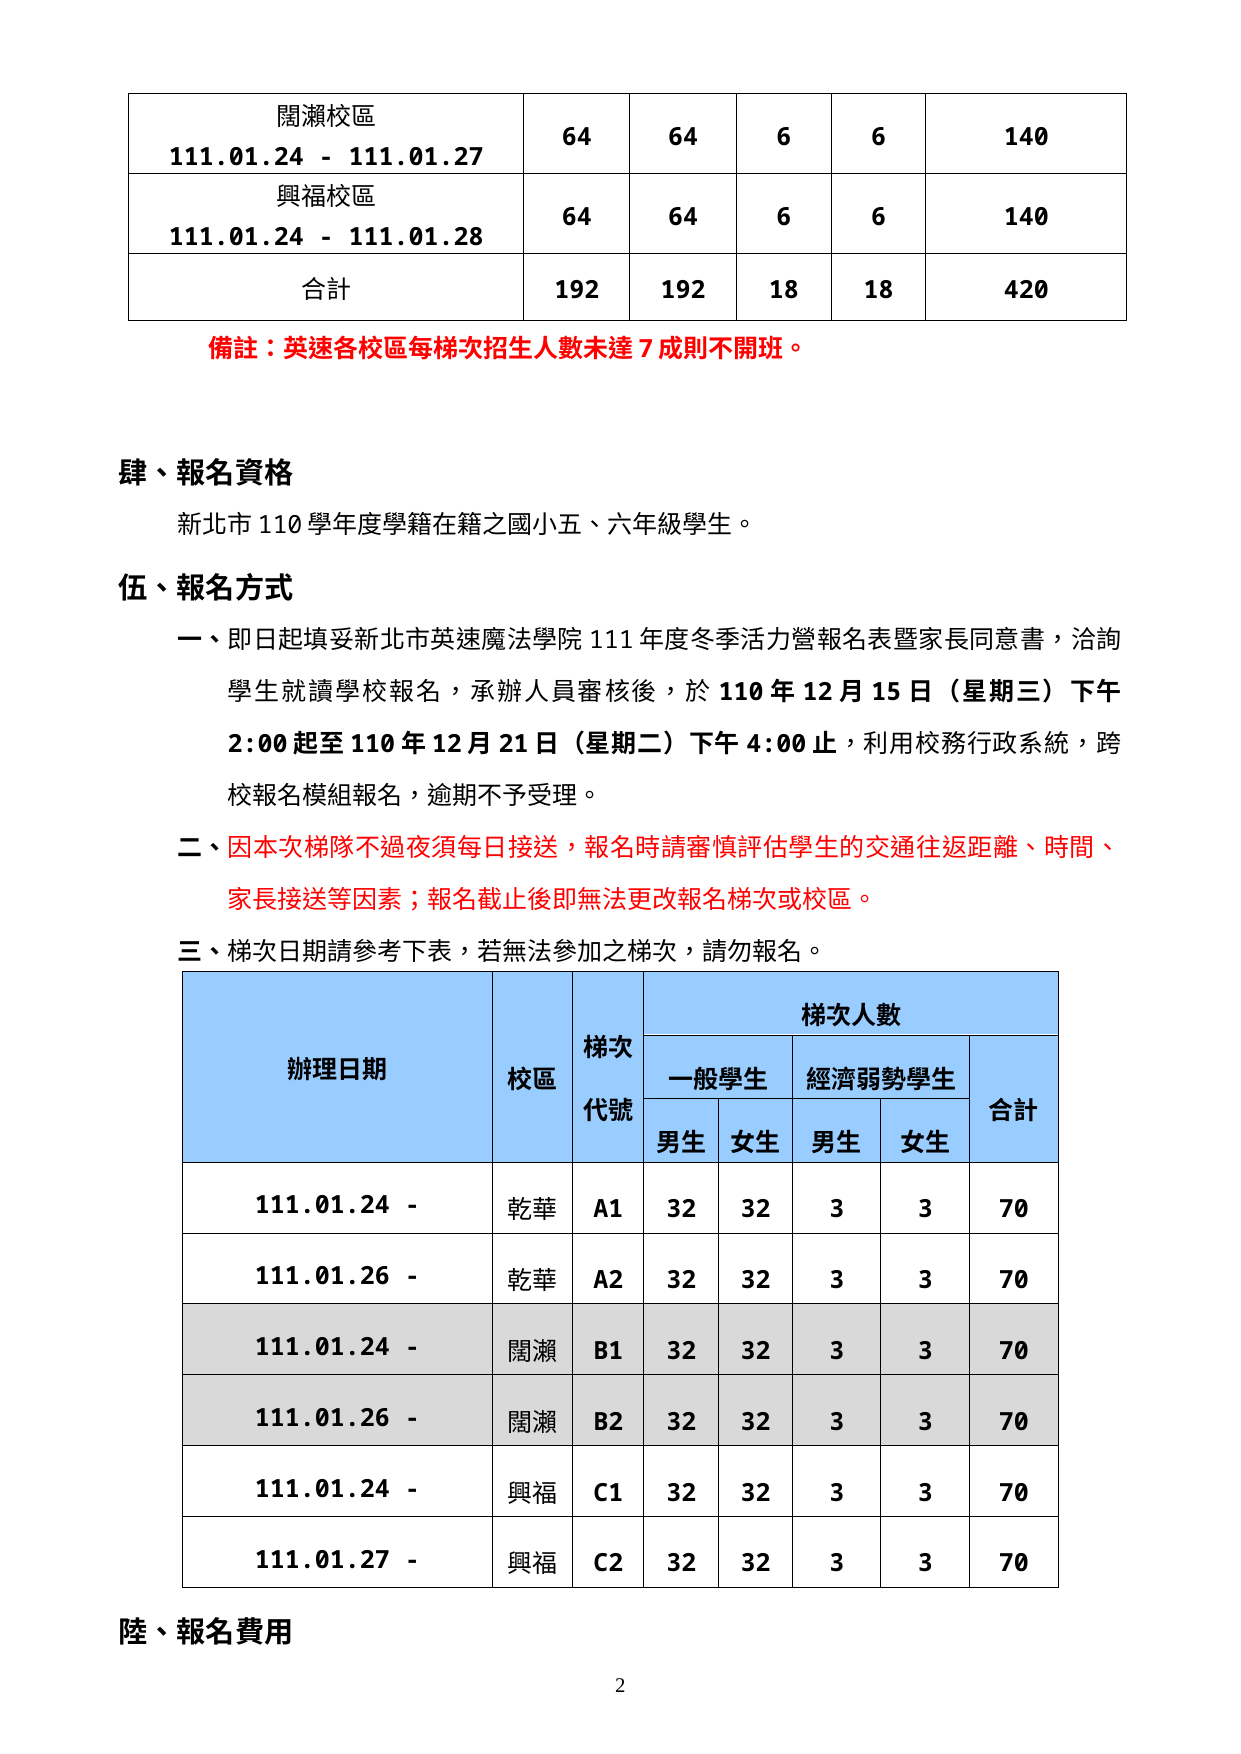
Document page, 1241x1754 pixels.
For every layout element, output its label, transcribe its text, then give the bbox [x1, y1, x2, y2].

table_header 梯次 代號 [573, 972, 643, 1162]
table_cell 70 [970, 1304, 1058, 1374]
table_cell 111.01.26 - 111.01.27 [183, 1234, 492, 1303]
table_cell 140 [926, 94, 1126, 173]
table_cell 3 [793, 1163, 880, 1232]
table_cell 3 [881, 1234, 969, 1303]
table_cell 男生 [644, 1099, 718, 1162]
text 備註：英速各校區每梯次招生人數未達7成則不開班。 [118, 321, 1122, 367]
table_cell 3 [793, 1446, 880, 1516]
table_cell B2 [573, 1375, 643, 1445]
table_cell 32 [644, 1517, 718, 1587]
table_cell 闊瀨校區 111.01.24 - 111.01.27 [129, 94, 523, 173]
table_cell 3 [881, 1517, 969, 1587]
table_cell 男生 [793, 1099, 880, 1162]
table_header 辦理日期 [183, 972, 492, 1162]
table_cell 111.01.27 - 111.01.28 [183, 1517, 492, 1587]
table_cell 32 [644, 1163, 718, 1232]
table_cell 18 [832, 254, 925, 320]
table_cell 闊瀨 [493, 1304, 572, 1374]
table_cell 111.01.26 - 111.01.27 [183, 1375, 492, 1445]
table_cell 3 [881, 1375, 969, 1445]
table_cell 32 [719, 1446, 792, 1516]
table_cell 3 [793, 1375, 880, 1445]
table_cell 3 [881, 1163, 969, 1232]
table_cell 乾華 [493, 1163, 572, 1232]
table_cell 70 [970, 1446, 1058, 1516]
table_cell 32 [719, 1517, 792, 1587]
table_cell 32 [719, 1234, 792, 1303]
table_cell 192 [630, 254, 736, 320]
table_cell 3 [793, 1304, 880, 1374]
list 因本次梯隊不過夜須每日接送，報名時請審慎評估學生的交通往返距離、時間、家長接送等因素；報名截止後即無法更改報名梯次或校區。 [177, 815, 1122, 919]
table_cell 女生 [881, 1099, 969, 1162]
table_cell 3 [881, 1304, 969, 1374]
table_cell 32 [644, 1234, 718, 1303]
table_cell 18 [737, 254, 831, 320]
table_cell 6 [832, 174, 925, 253]
text 伍、報名方式 [118, 544, 1122, 606]
table_cell 32 [719, 1375, 792, 1445]
table_cell B1 [573, 1304, 643, 1374]
table_cell 興福 [493, 1446, 572, 1516]
text 陸、報名費用 [118, 1588, 1122, 1650]
table_cell 6 [737, 94, 831, 173]
table_cell 32 [644, 1375, 718, 1445]
list 梯次日期請參考下表，若無法參加之梯次，請勿報名。 [177, 919, 1122, 971]
table_cell 32 [644, 1304, 718, 1374]
table_cell 420 [926, 254, 1126, 320]
table_cell 經濟弱勢學生 [793, 1036, 969, 1098]
table_cell 111.01.24 - 111.01.25 [183, 1446, 492, 1516]
table_cell 3 [793, 1234, 880, 1303]
table_cell 70 [970, 1234, 1058, 1303]
table_cell C1 [573, 1446, 643, 1516]
table_cell 192 [524, 254, 629, 320]
table_cell 70 [970, 1163, 1058, 1232]
table_cell 興福 [493, 1517, 572, 1587]
table_cell 6 [832, 94, 925, 173]
table_header 校區 [493, 972, 572, 1162]
table_cell 3 [881, 1446, 969, 1516]
table_cell 興福校區 111.01.24 - 111.01.28 [129, 174, 523, 253]
table_cell 64 [630, 174, 736, 253]
table_header 梯次人數 [644, 972, 1058, 1034]
table_cell 111.01.24 - 111.01.25 [183, 1163, 492, 1232]
table_cell 合計 [129, 254, 523, 320]
table_cell 32 [719, 1304, 792, 1374]
table_cell 6 [737, 174, 831, 253]
table_cell 闊瀨 [493, 1375, 572, 1445]
list 即日起填妥新北市英速魔法學院111年度冬季活力營報名表暨家長同意書，洽詢學生就讀學校報名，承辦人員審核後，於110年12月15日（星期三）下午2:00起至110年12月21日（星期二）下午4:00止，利用校務行政系統，跨校報名模組報名，逾期不予受理。 [177, 606, 1122, 815]
table_cell A1 [573, 1163, 643, 1232]
table_cell 一般學生 [644, 1036, 792, 1098]
table_cell 64 [524, 174, 629, 253]
table_cell 32 [719, 1163, 792, 1232]
table_cell 3 [793, 1517, 880, 1587]
table_cell 140 [926, 174, 1126, 253]
text 肆、報名資格 [118, 429, 1122, 492]
table_cell 女生 [719, 1099, 792, 1162]
table_cell 111.01.24 - 111.01.25 [183, 1304, 492, 1374]
table_cell 70 [970, 1517, 1058, 1587]
table_cell 64 [630, 94, 736, 173]
table_cell 乾華 [493, 1234, 572, 1303]
table_cell C2 [573, 1517, 643, 1587]
table_cell 32 [644, 1446, 718, 1516]
table_cell A2 [573, 1234, 643, 1303]
table_cell 64 [524, 94, 629, 173]
table_cell 合計 [970, 1036, 1058, 1162]
table_cell 70 [970, 1375, 1058, 1445]
text 新北市110學年度學籍在籍之國小五、六年級學生。 [118, 492, 1122, 544]
